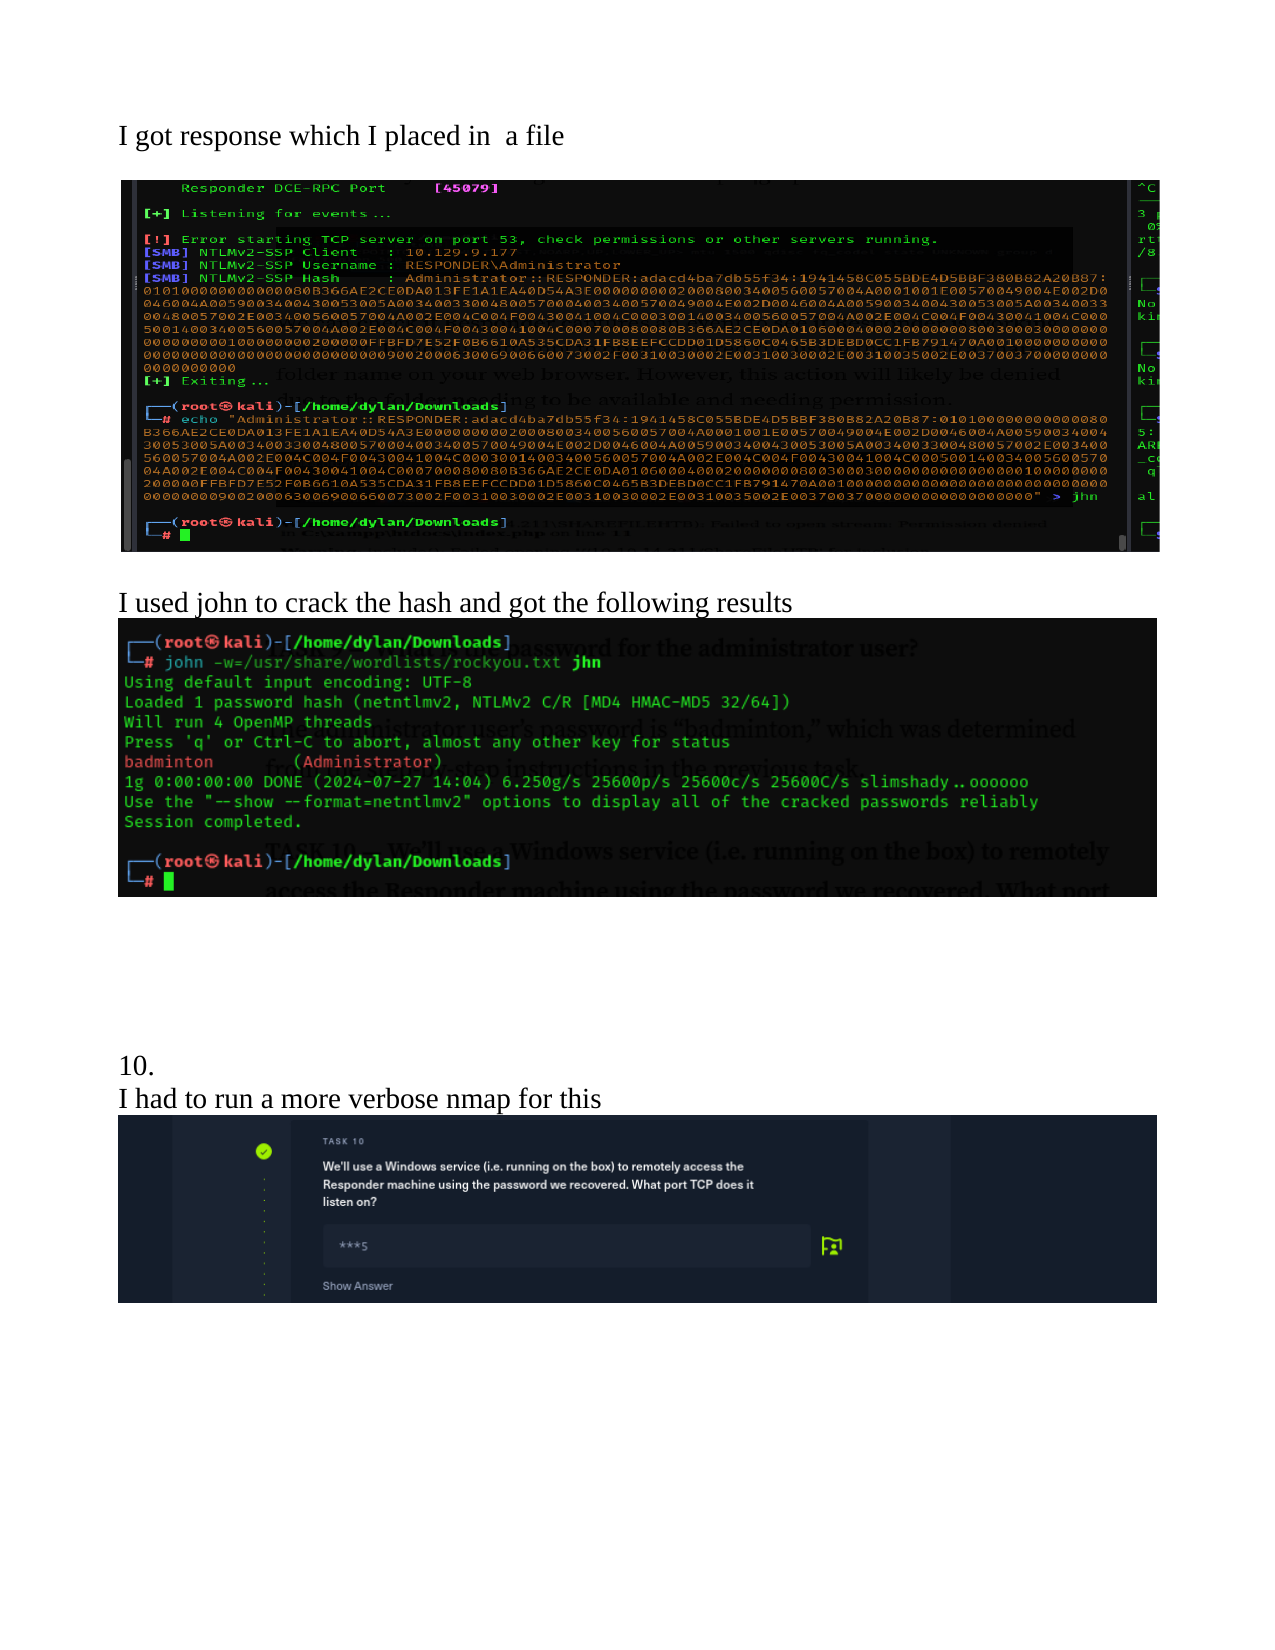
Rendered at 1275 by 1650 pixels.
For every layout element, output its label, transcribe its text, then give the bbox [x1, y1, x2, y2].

picture [118, 1115, 1157, 1303]
text I got response which I placed in a file [118, 118, 1157, 152]
picture [121, 180, 1160, 552]
text I had to run a more verbose nmap for this [118, 1081, 1157, 1115]
text I used john to crack the hash and got the following results [118, 585, 1157, 618]
picture [118, 618, 1157, 897]
text 10. [118, 1048, 1157, 1081]
